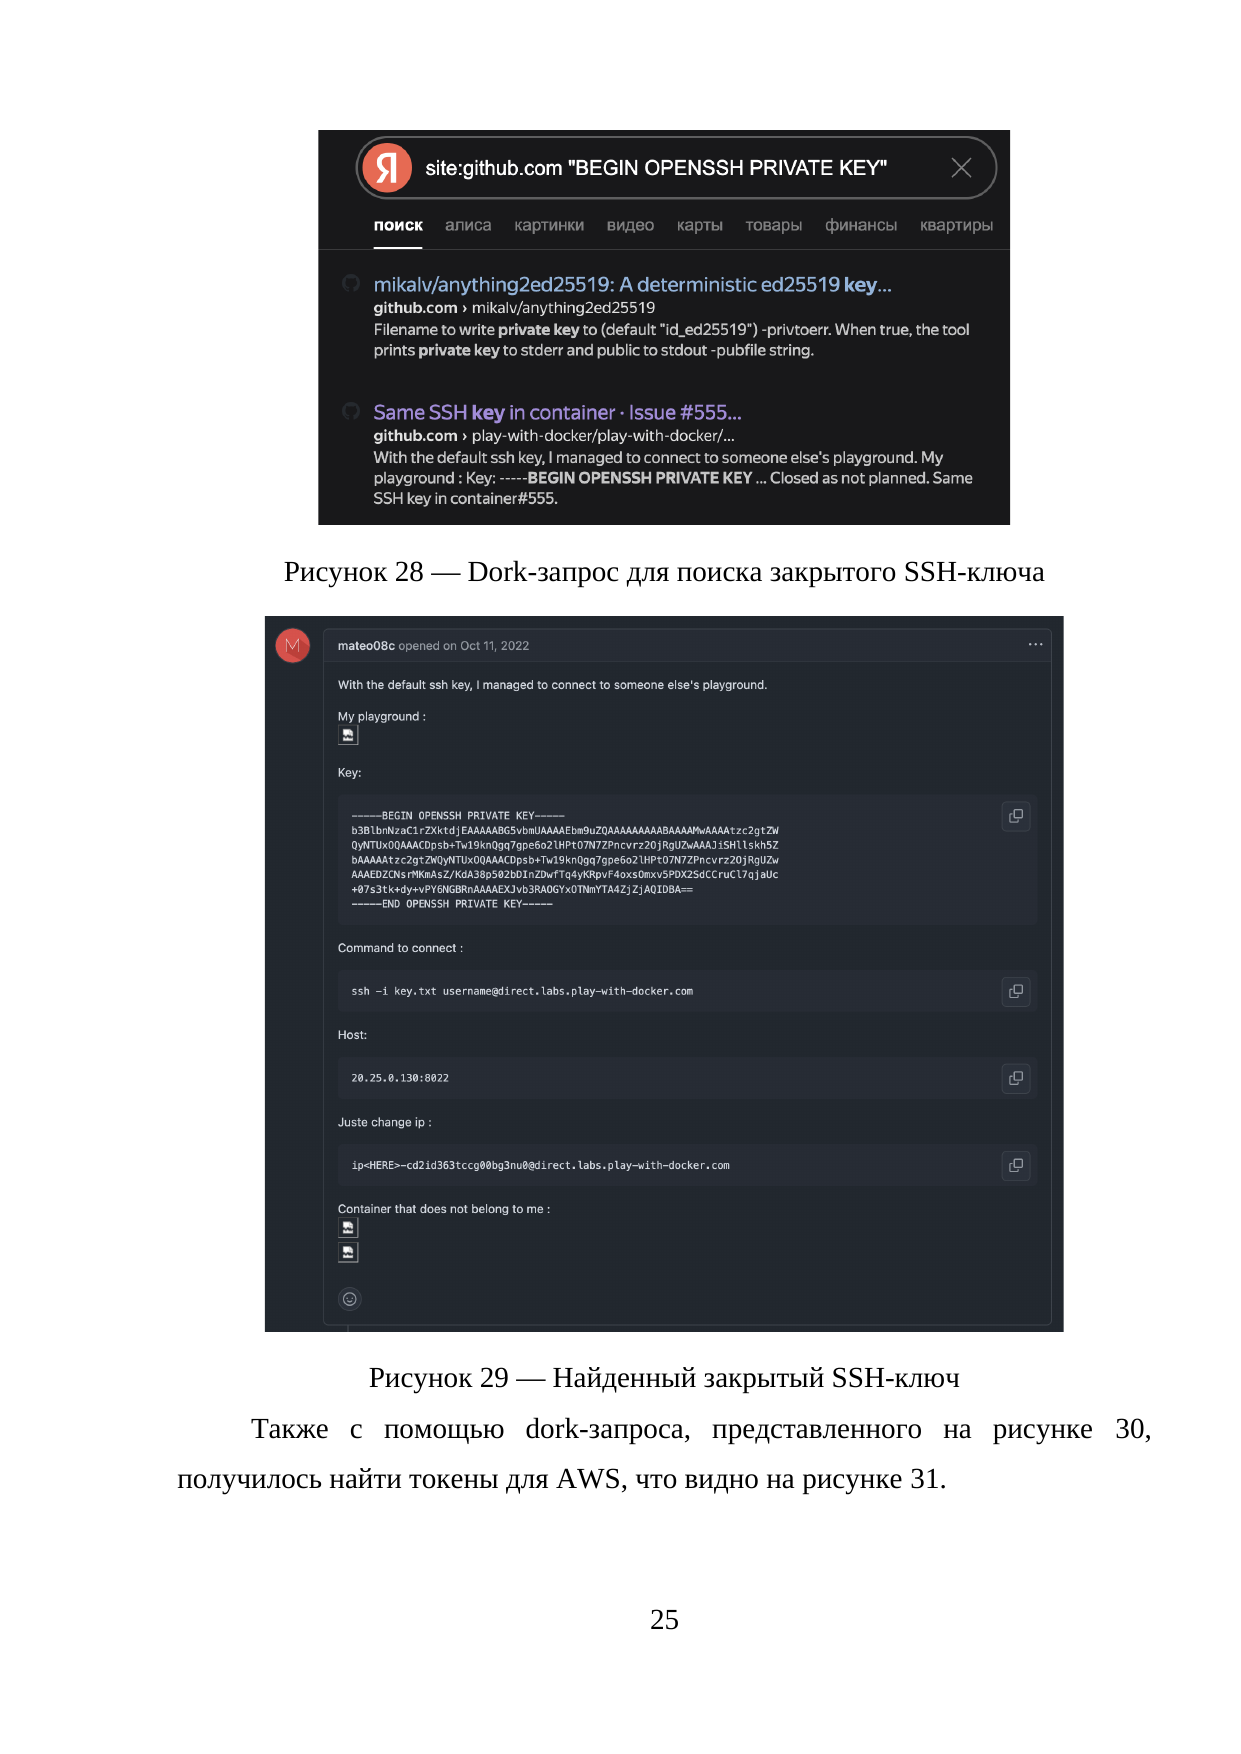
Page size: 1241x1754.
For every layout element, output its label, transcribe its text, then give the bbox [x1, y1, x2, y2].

text Рисунок 28 — Dork-запрос для поиска закрытого SSH-ключа [177, 131, 1152, 587]
picture [264, 616, 1064, 1332]
text Также с помощью dork-запроса, представленного на рисунке 30, получилось найти токены для AWS, что видно на рисунке 31. [177, 1411, 1152, 1495]
text Рисунок 29 — Найденный закрытый SSH-ключ [177, 617, 1152, 1394]
picture [318, 130, 1011, 525]
